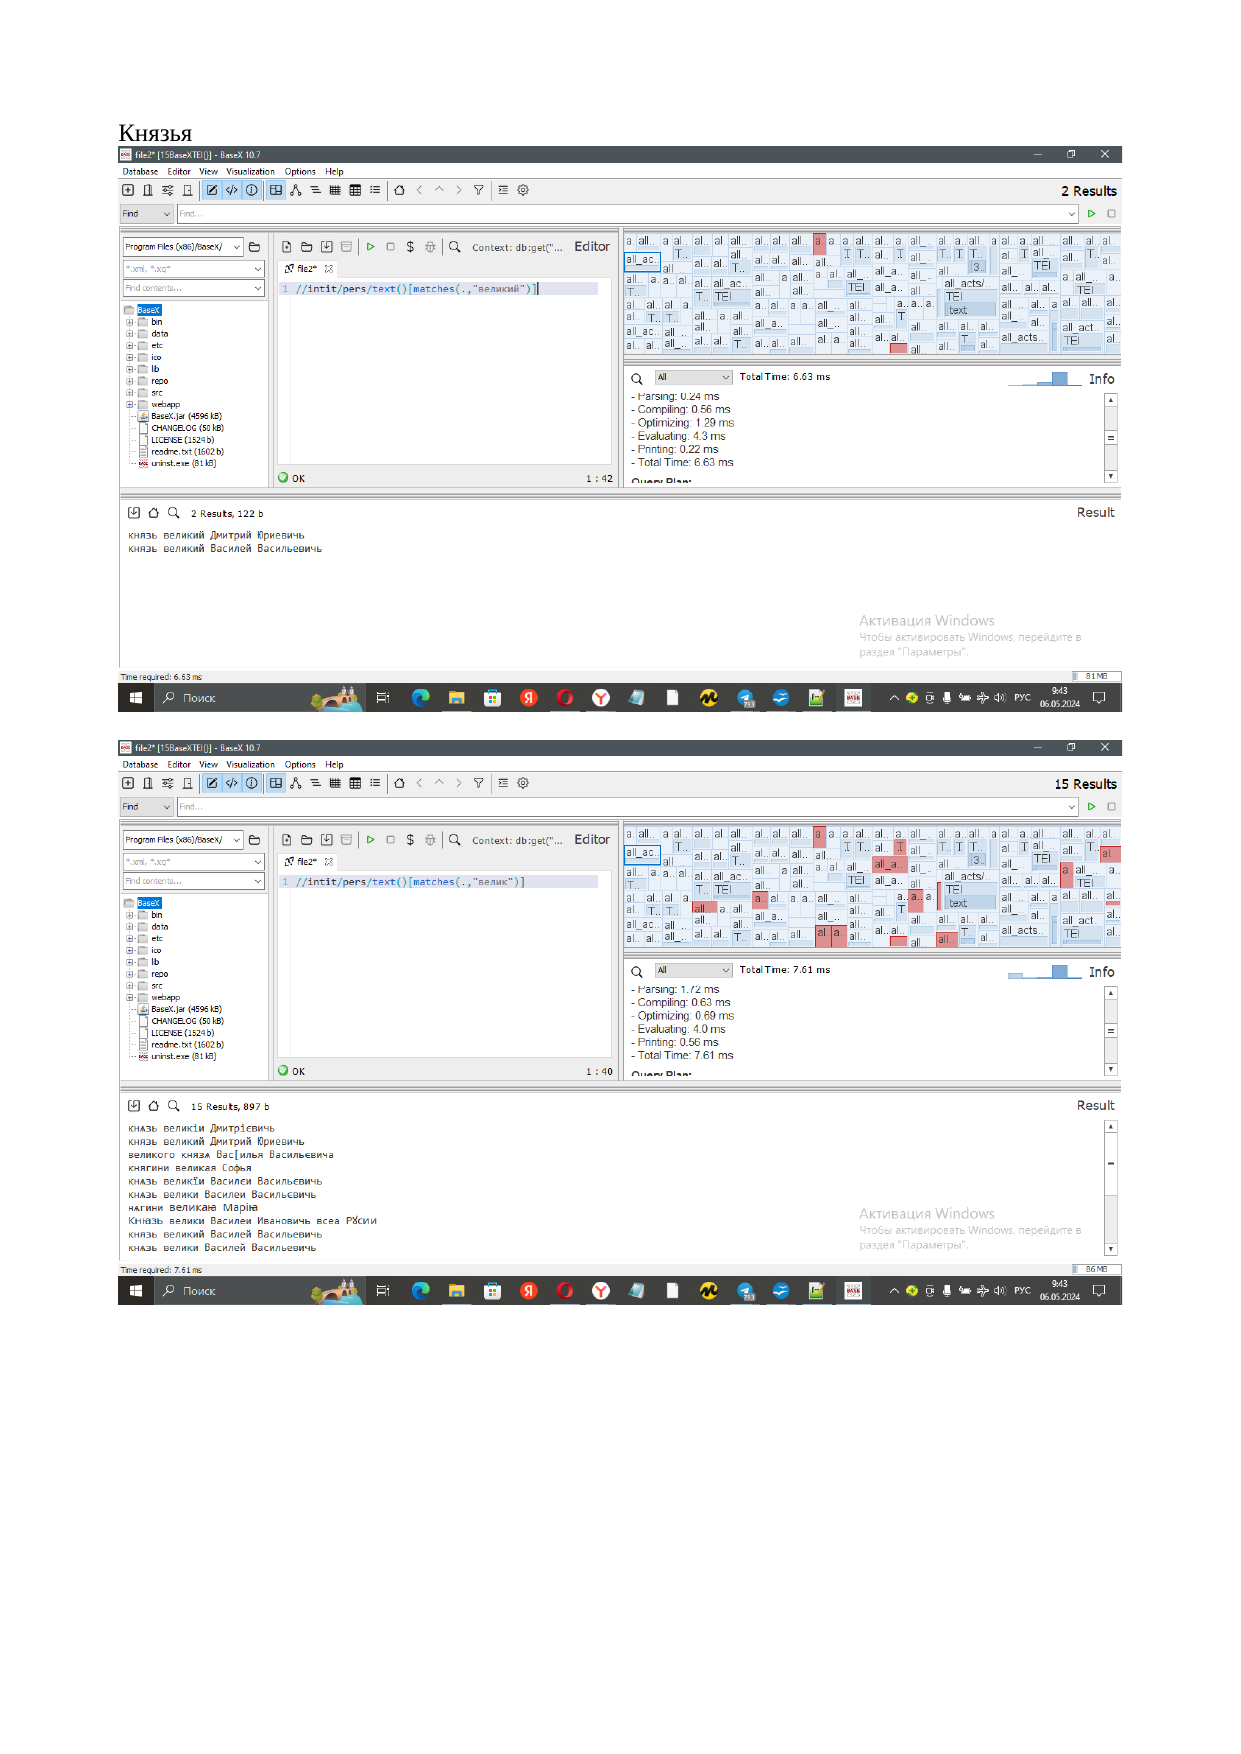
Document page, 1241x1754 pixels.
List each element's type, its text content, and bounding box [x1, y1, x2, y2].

text Князья [118, 118, 1122, 146]
picture [118, 146, 1123, 712]
picture [118, 740, 1123, 1305]
